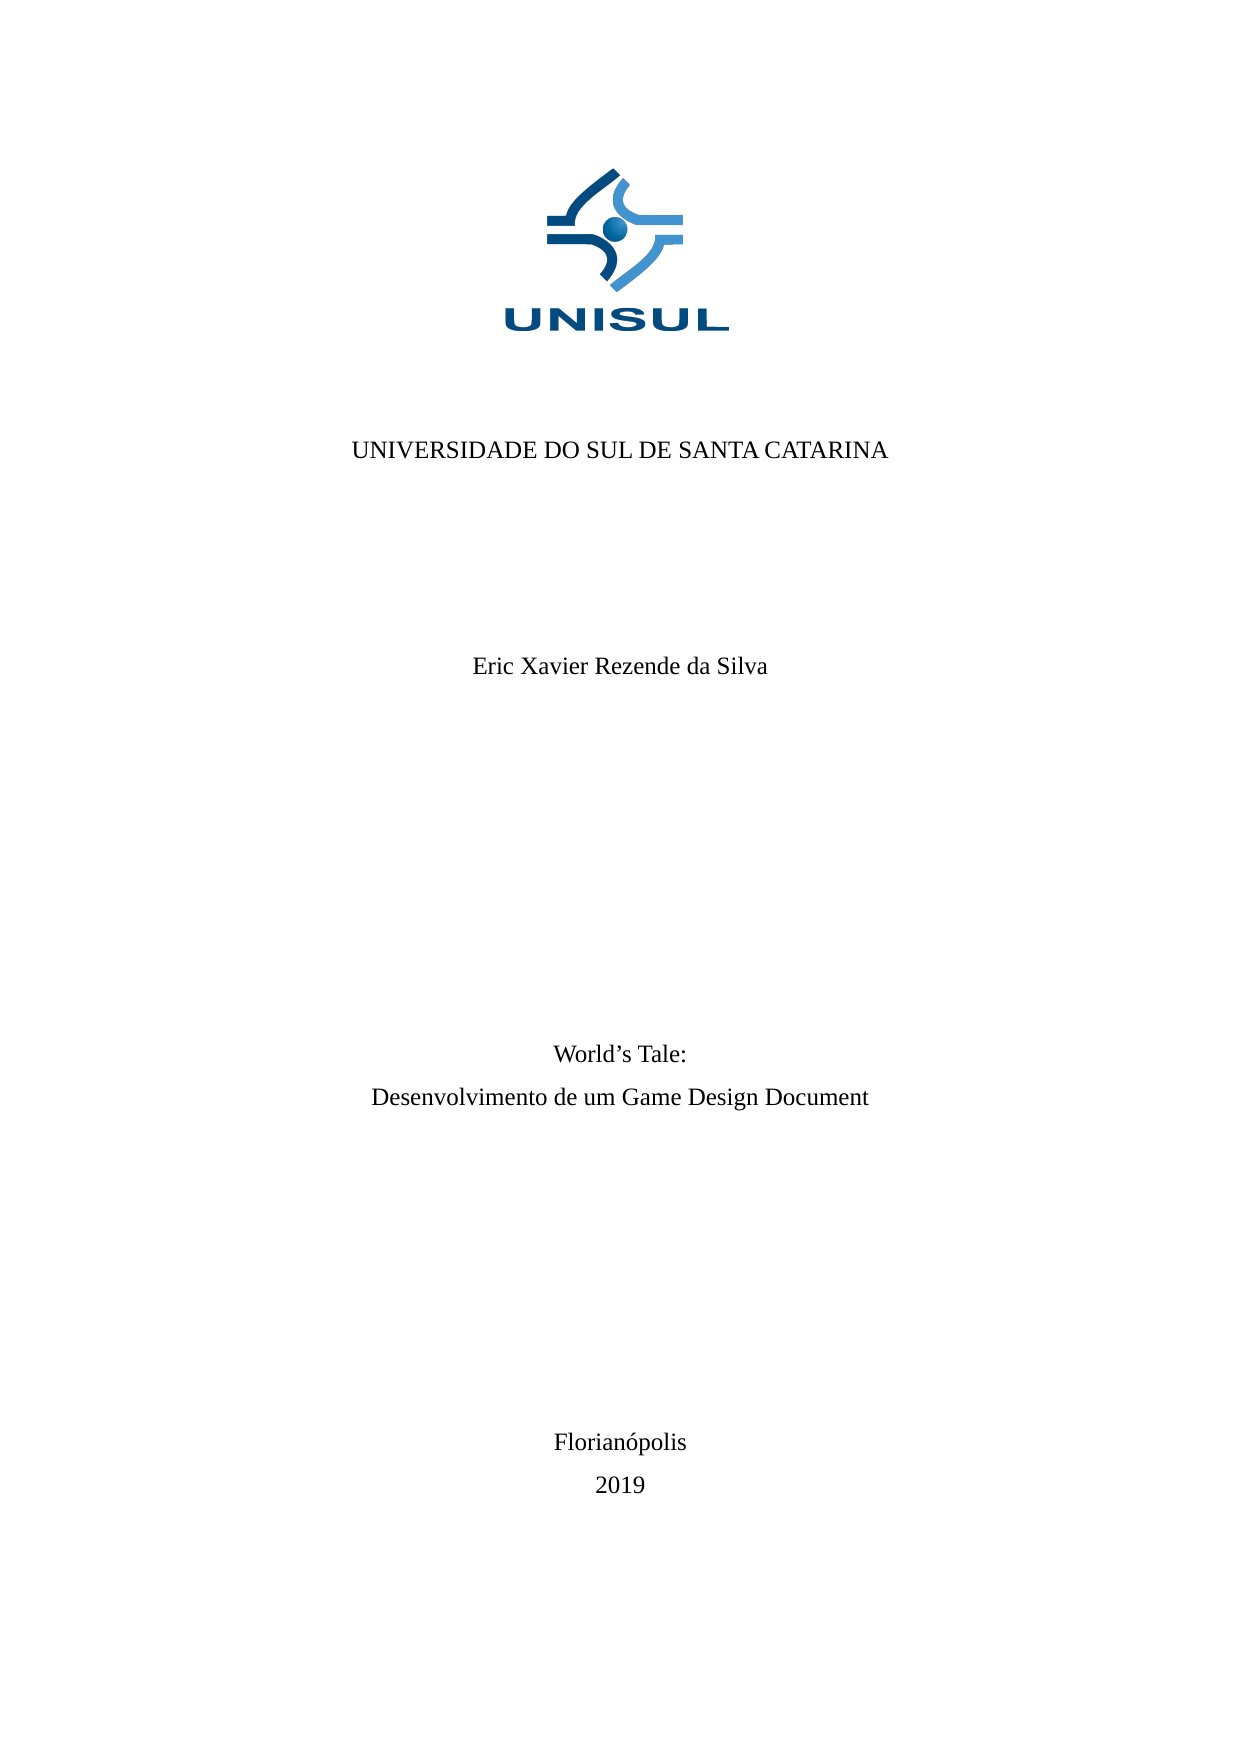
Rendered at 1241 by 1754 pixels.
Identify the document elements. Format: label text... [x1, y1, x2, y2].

text UNIVERSIDADE DO SUL DE SANTA CATARINA [118, 435, 1122, 464]
text World’s Tale: [118, 1039, 1122, 1068]
text Desenvolvimento de um Game Design Document [118, 1082, 1122, 1111]
text 2019 [118, 1470, 1122, 1499]
text Eric Xavier Rezende da Silva [118, 651, 1122, 679]
text Florianópolis [118, 1427, 1122, 1456]
picture [478, 147, 756, 355]
